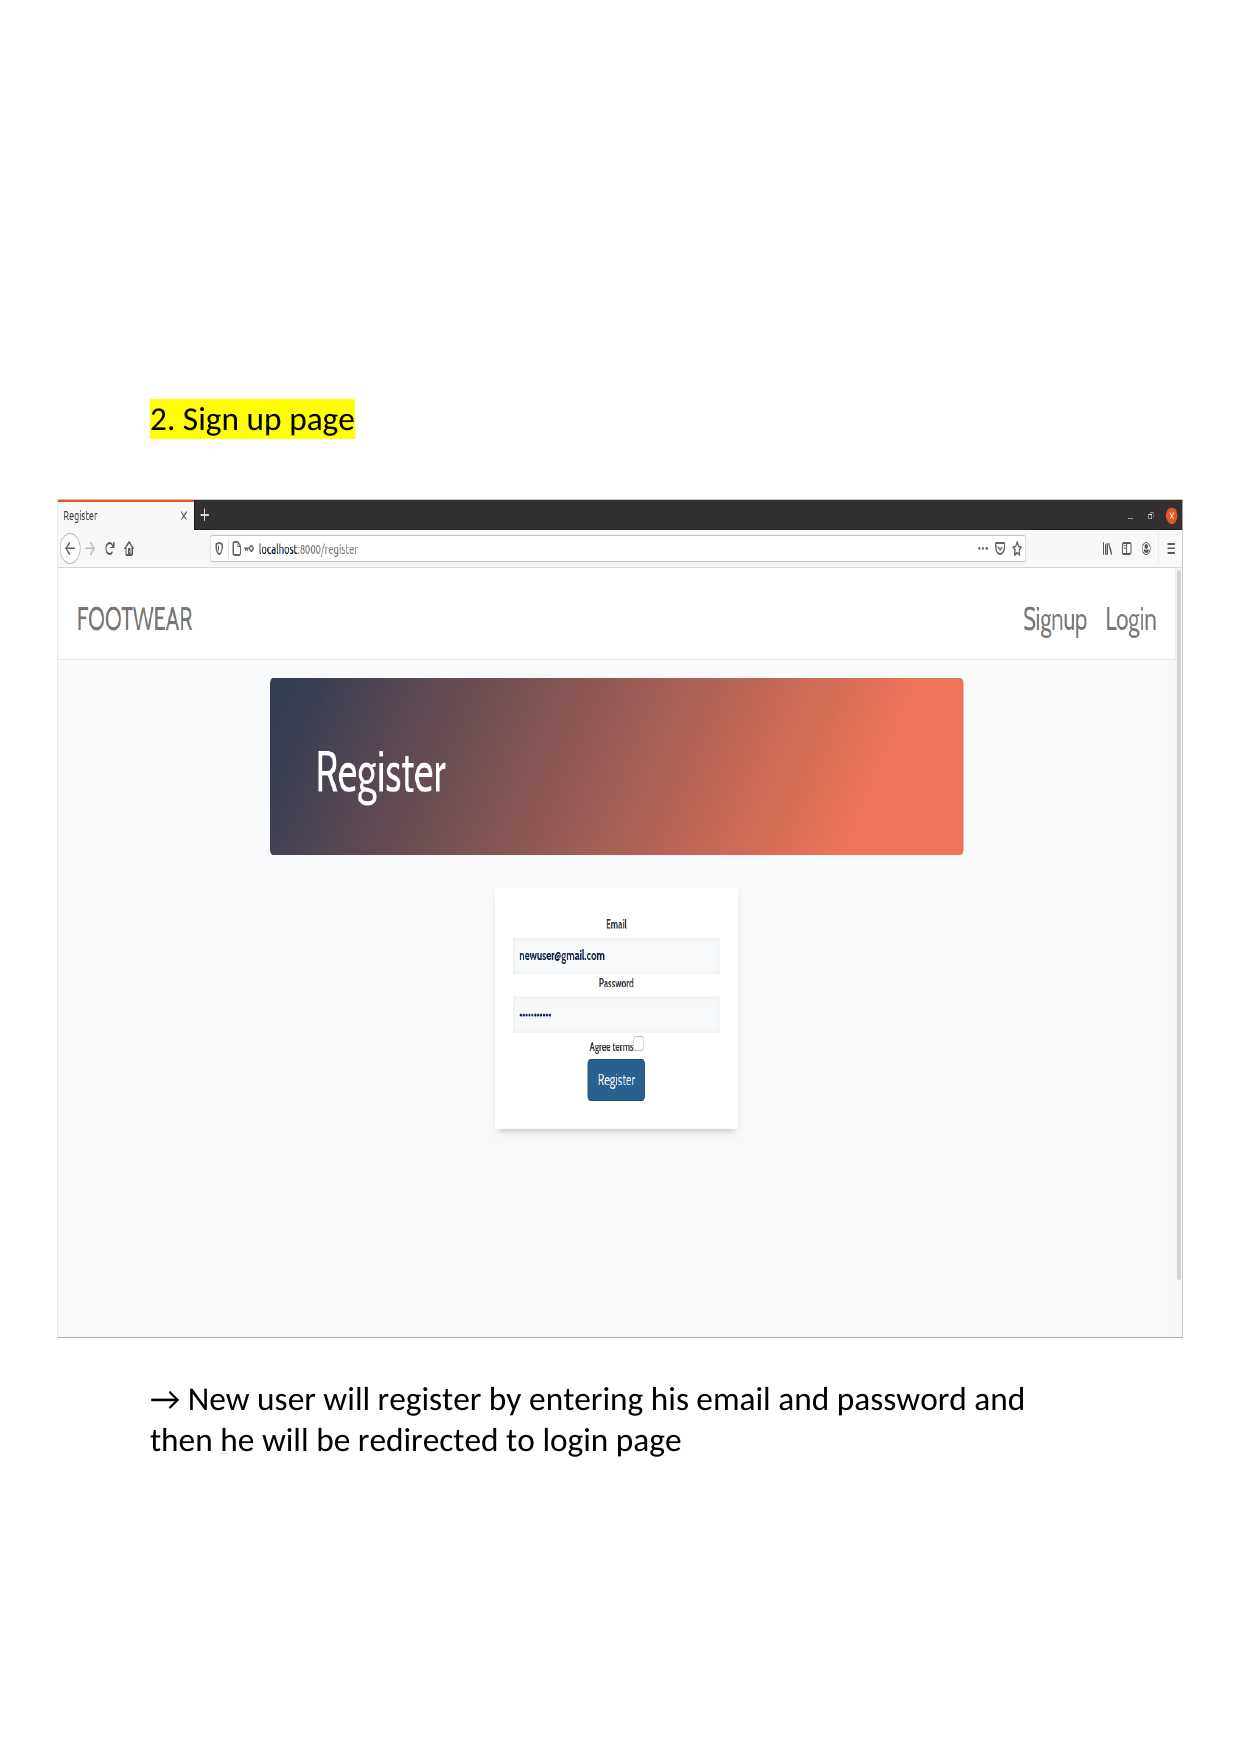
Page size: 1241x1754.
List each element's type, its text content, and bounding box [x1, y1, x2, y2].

picture [57, 499, 1183, 1338]
list → New user will register by entering his email and password and then he will be redirected to login page [150, 1378, 1090, 1459]
list 2. Sign up page [150, 398, 1090, 439]
